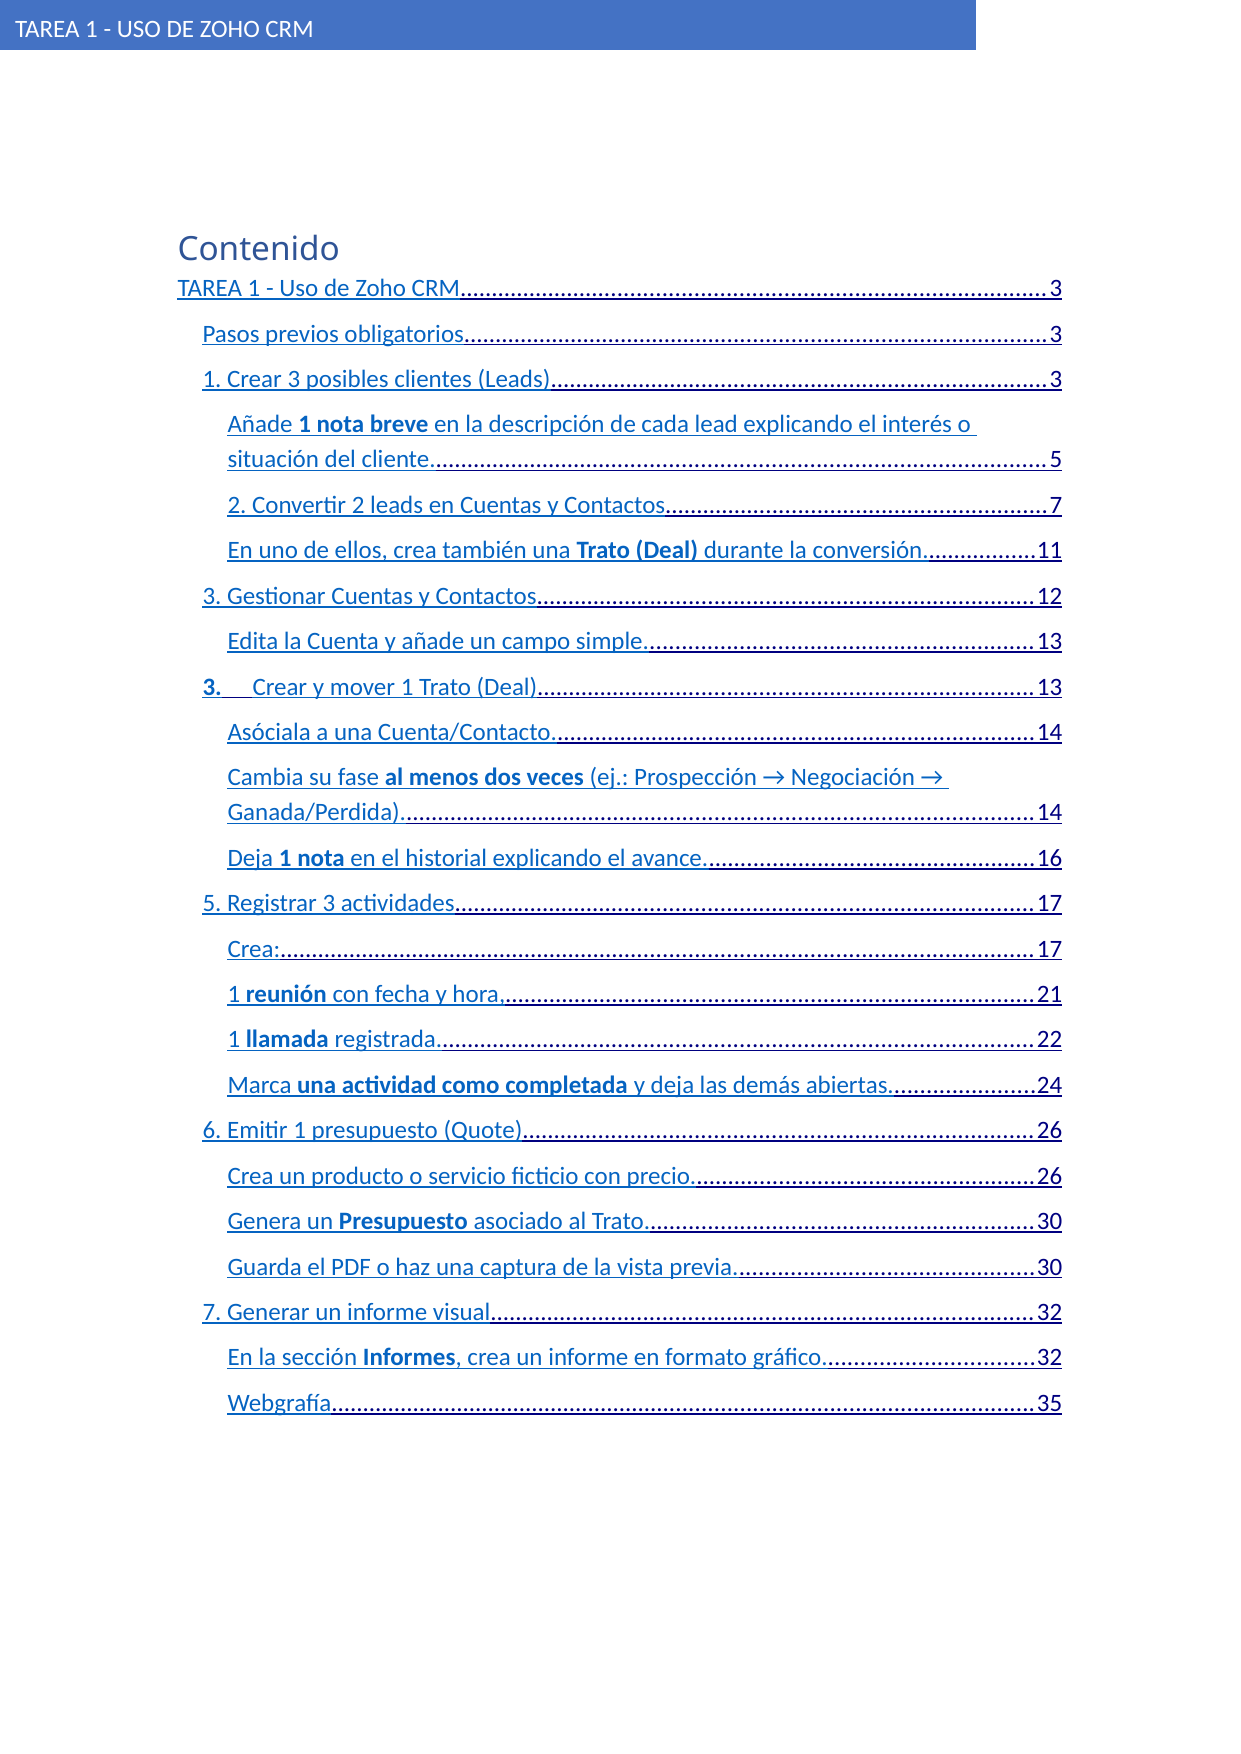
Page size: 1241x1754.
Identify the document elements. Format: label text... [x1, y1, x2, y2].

text 2. Convertir 2 leads en Cuentas y Contactos 7 [227, 489, 1063, 519]
text Crea un producto o servicio ficticio con precio. 26 [227, 1160, 1063, 1190]
text 5. Registrar 3 actividades 17 [202, 887, 1063, 918]
text 3. Crear y mover 1 Trato (Deal) 13 [202, 671, 1063, 701]
text Guarda el PDF o haz una captura de la vista previa. 30 [227, 1251, 1063, 1281]
text Crea: 17 [227, 933, 1063, 963]
text 1. Crear 3 posibles clientes (Leads) 3 [202, 363, 1063, 394]
text 1 llamada registrada. 22 [227, 1024, 1063, 1054]
text En la sección Informes, crea un informe en formato gráfico. 32 [227, 1342, 1063, 1372]
text Cambia su fase al menos dos veces (ej.: Prospección → Negociación → Ganada/Perdida). 14 [227, 762, 1063, 827]
text 3. Gestionar Cuentas y Contactos 12 [202, 580, 1063, 610]
text Marca una actividad como completada y deja las demás abiertas. 24 [227, 1069, 1063, 1099]
text 1 reunión con fecha y hora, 21 [227, 978, 1063, 1009]
text Pasos previos obligatorios 3 [202, 318, 1063, 348]
text En uno de ellos, crea también una Trato (Deal) durante la conversión. 11 [227, 534, 1063, 565]
text TAREA 1 - Uso de Zoho CRM 3 [177, 272, 1063, 303]
text Deja 1 nota en el historial explicando el avance. 16 [227, 842, 1063, 872]
text Edita la Cuenta y añade un campo simple. 13 [227, 625, 1063, 656]
text Añade 1 nota breve en la descripción de cada lead explicando el interés o situación del cliente. 5 [227, 409, 1063, 474]
text Webgrafía 35 [227, 1387, 1063, 1417]
text 6. Emitir 1 presupuesto (Quote) 26 [202, 1114, 1063, 1145]
text Contenido [177, 224, 1063, 270]
text 7. Generar un informe visual 32 [202, 1296, 1063, 1327]
text Asóciala a una Cuenta/Contacto. 14 [227, 716, 1063, 747]
text Genera un Presupuesto asociado al Trato. 30 [227, 1205, 1063, 1236]
